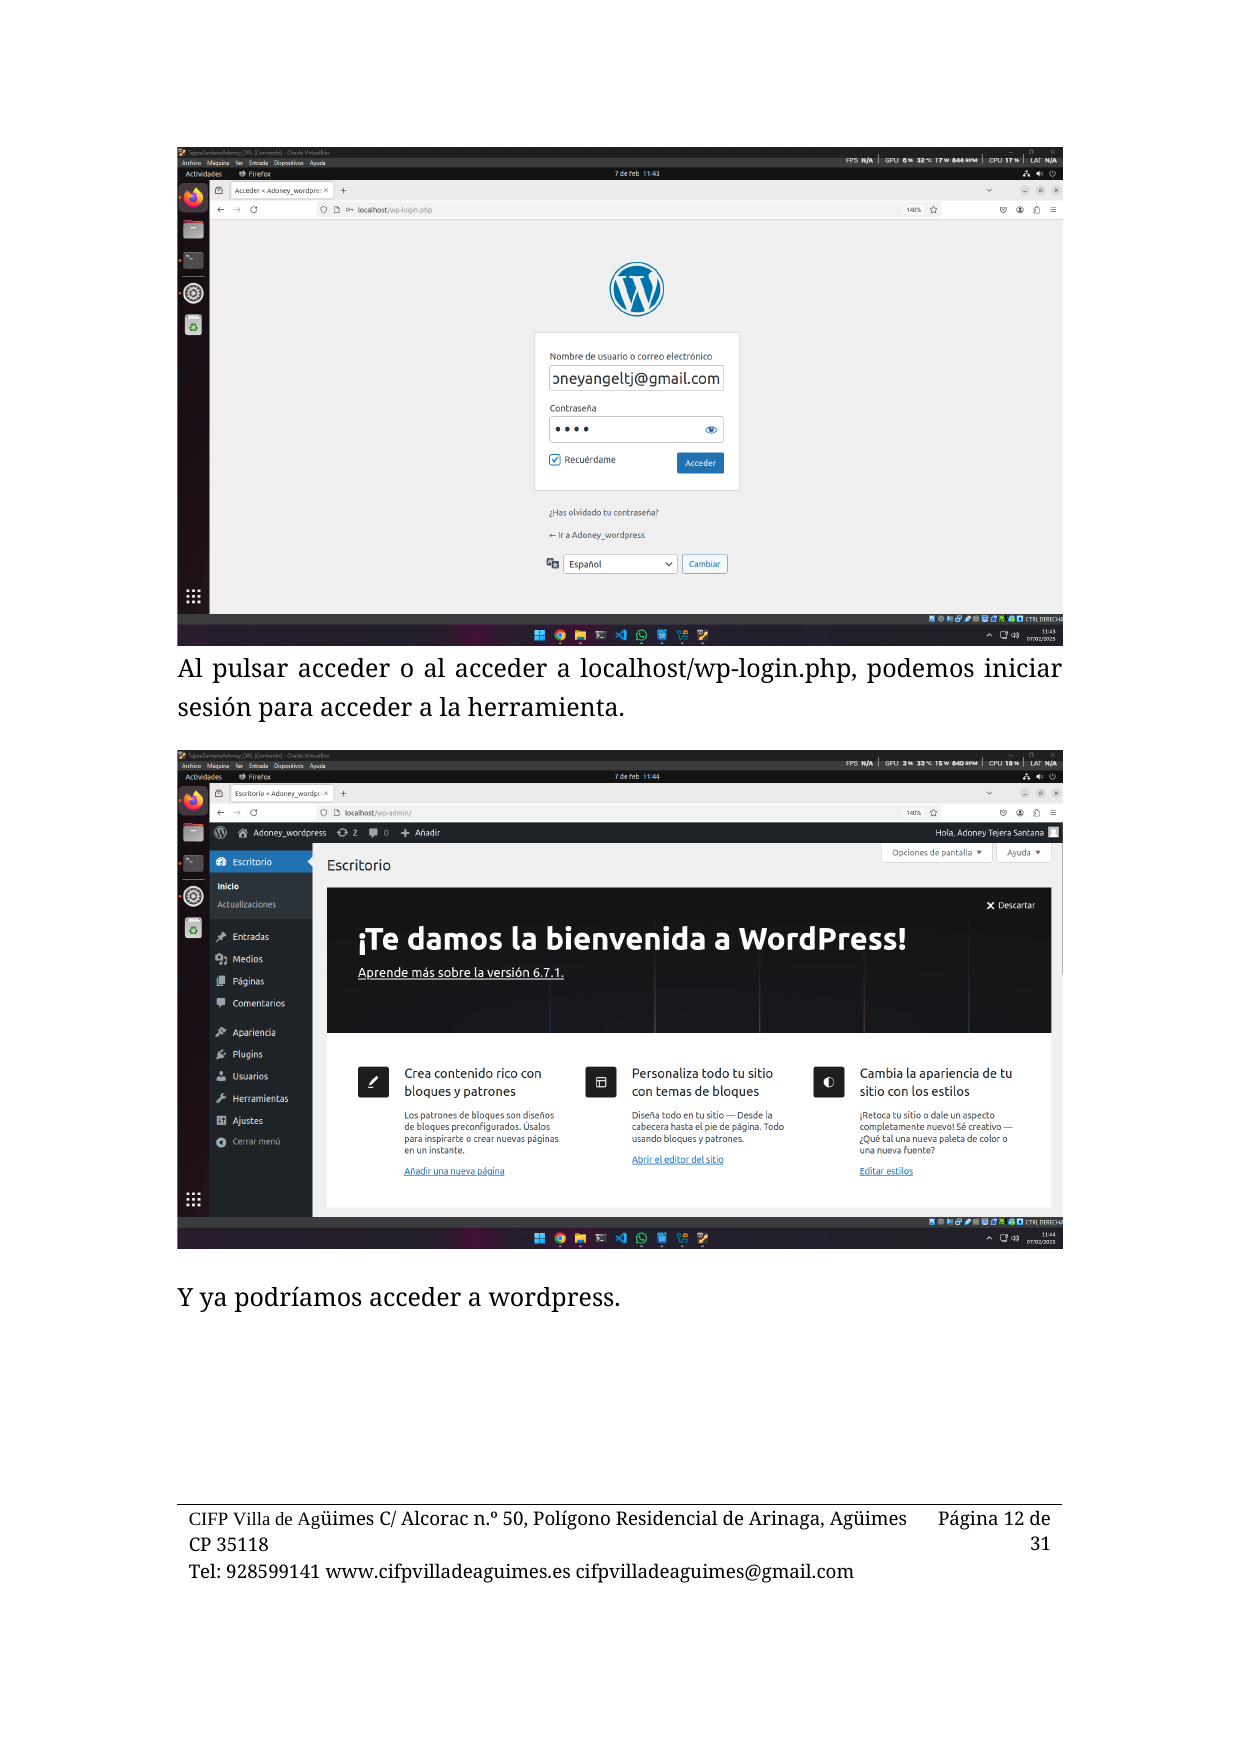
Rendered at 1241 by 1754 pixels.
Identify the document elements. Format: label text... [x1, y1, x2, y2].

picture [177, 147, 1063, 646]
text Y ya podríamos acceder a wordpress. [177, 1249, 1063, 1313]
picture [177, 750, 1063, 1249]
text Al pulsar acceder o al acceder a localhost/wp-login.php, podemos iniciar sesión para acceder a la herramienta. [177, 646, 1063, 724]
